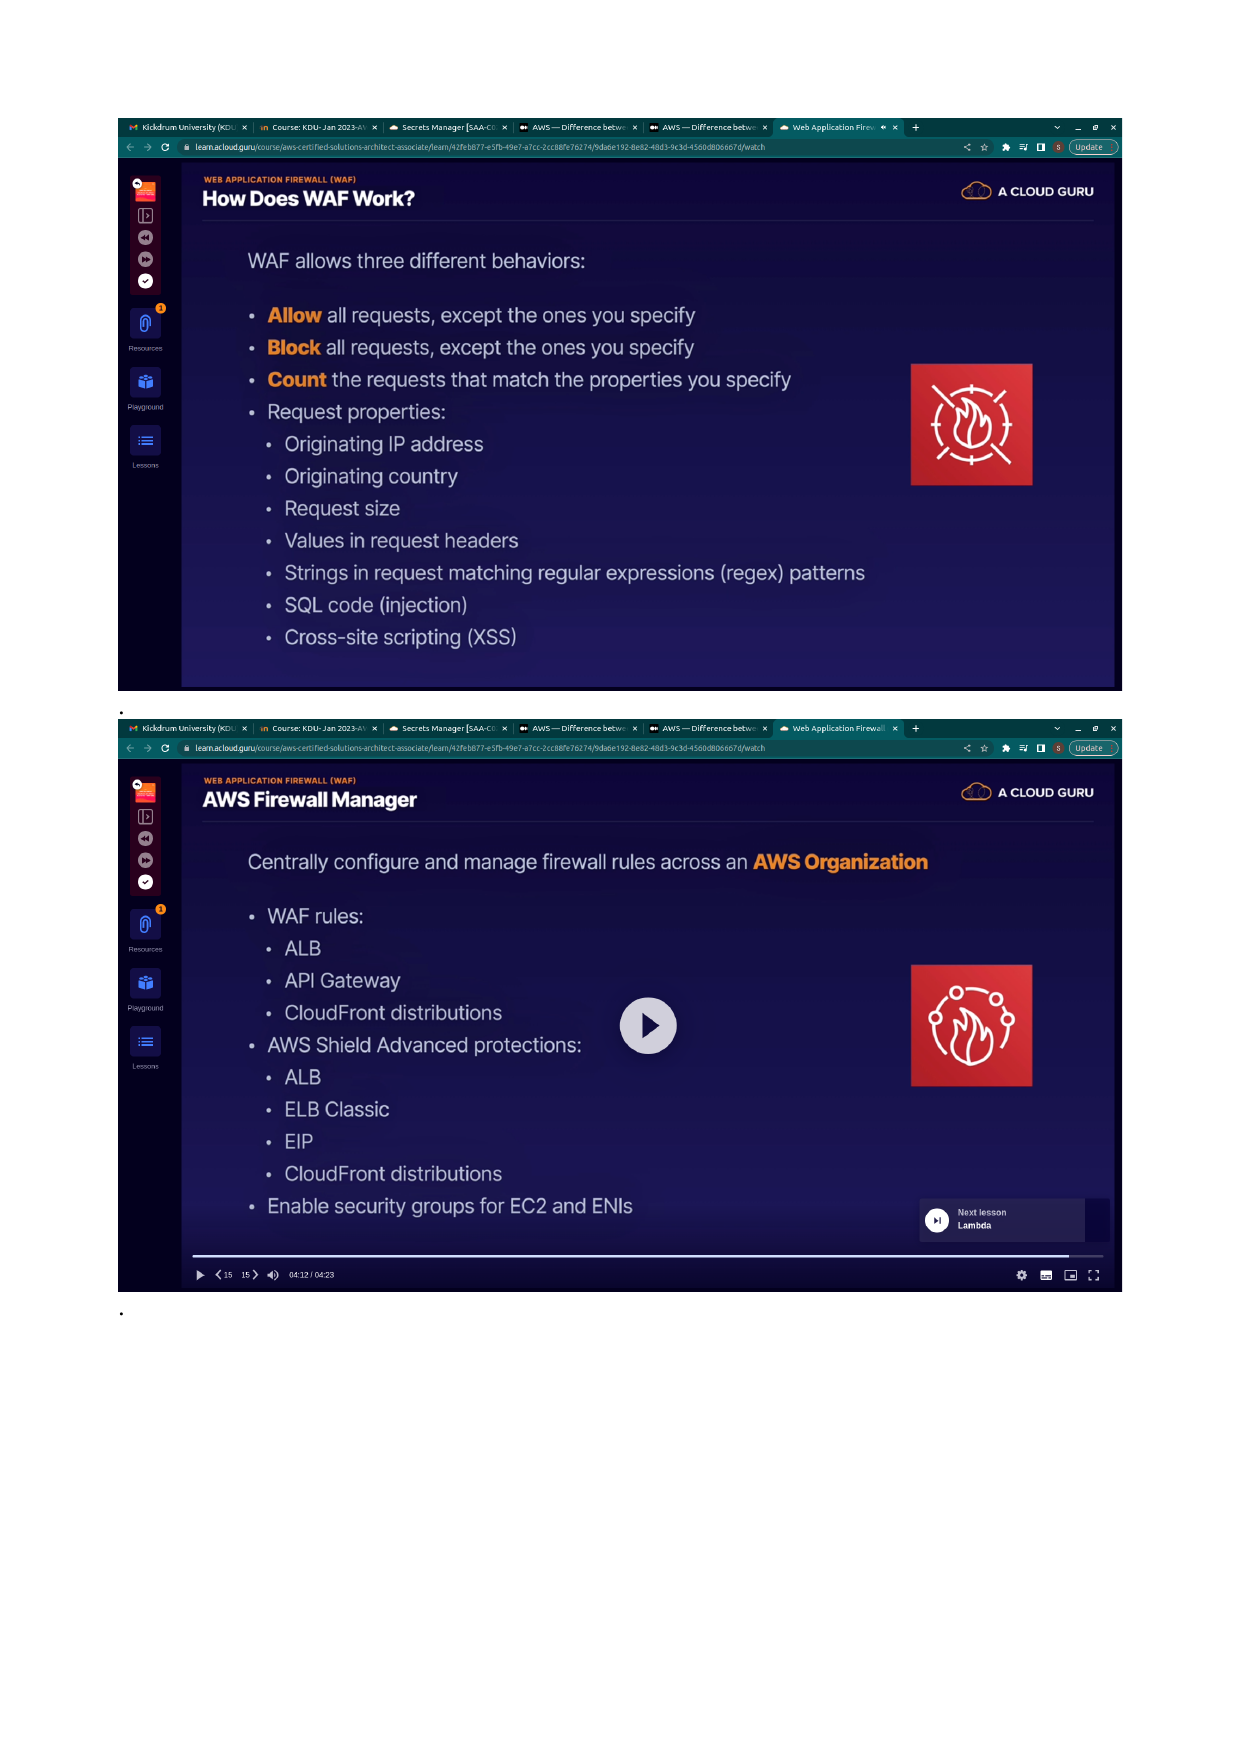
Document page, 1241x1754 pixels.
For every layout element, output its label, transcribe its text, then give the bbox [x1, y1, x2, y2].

picture [118, 719, 1123, 1292]
picture [118, 118, 1123, 691]
text . [118, 1292, 1122, 1321]
text . [118, 691, 1122, 719]
